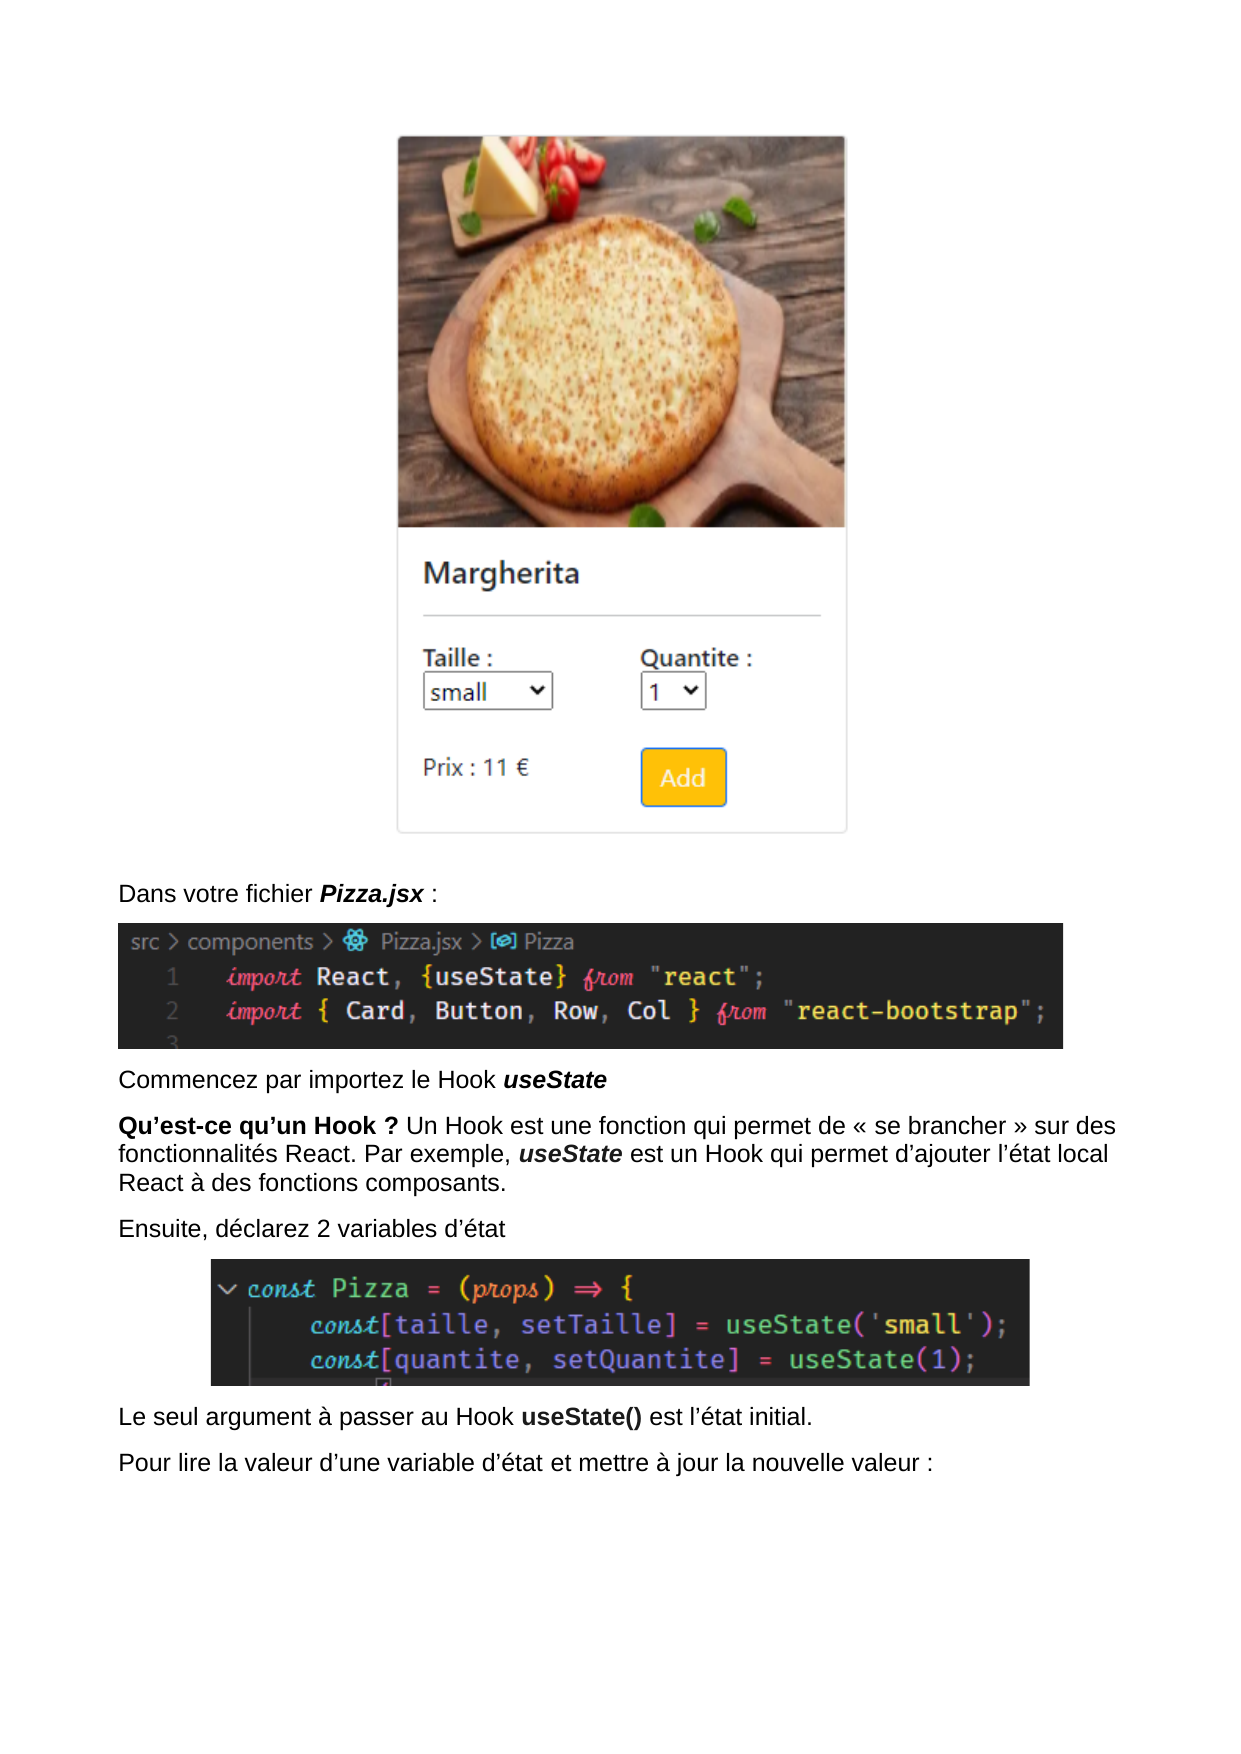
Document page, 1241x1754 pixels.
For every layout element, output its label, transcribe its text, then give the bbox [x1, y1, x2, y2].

text Qu’est-ce qu’un Hook ? Un Hook est une fonction qui permet de « se brancher » sur des fonctionnalités React. Par exemple, useState est un Hook qui permet d’ajouter l’état local React à des fonctions composants. [118, 1111, 1122, 1197]
picture [364, 118, 876, 862]
text Commencez par importez le Hook useState [118, 1065, 1122, 1094]
text Le seul argument à passer au Hook useState() est l’état initial. [118, 1402, 1122, 1431]
text Pour lire la valeur d’une variable d’état et mettre à jour la nouvelle valeur : [118, 1448, 1122, 1476]
picture [210, 1259, 1030, 1386]
text Ensuite, déclarez 2 variables d’état [118, 1214, 1122, 1242]
text Dans votre fichier Pizza.jsx : [118, 878, 1122, 907]
picture [118, 923, 1064, 1049]
